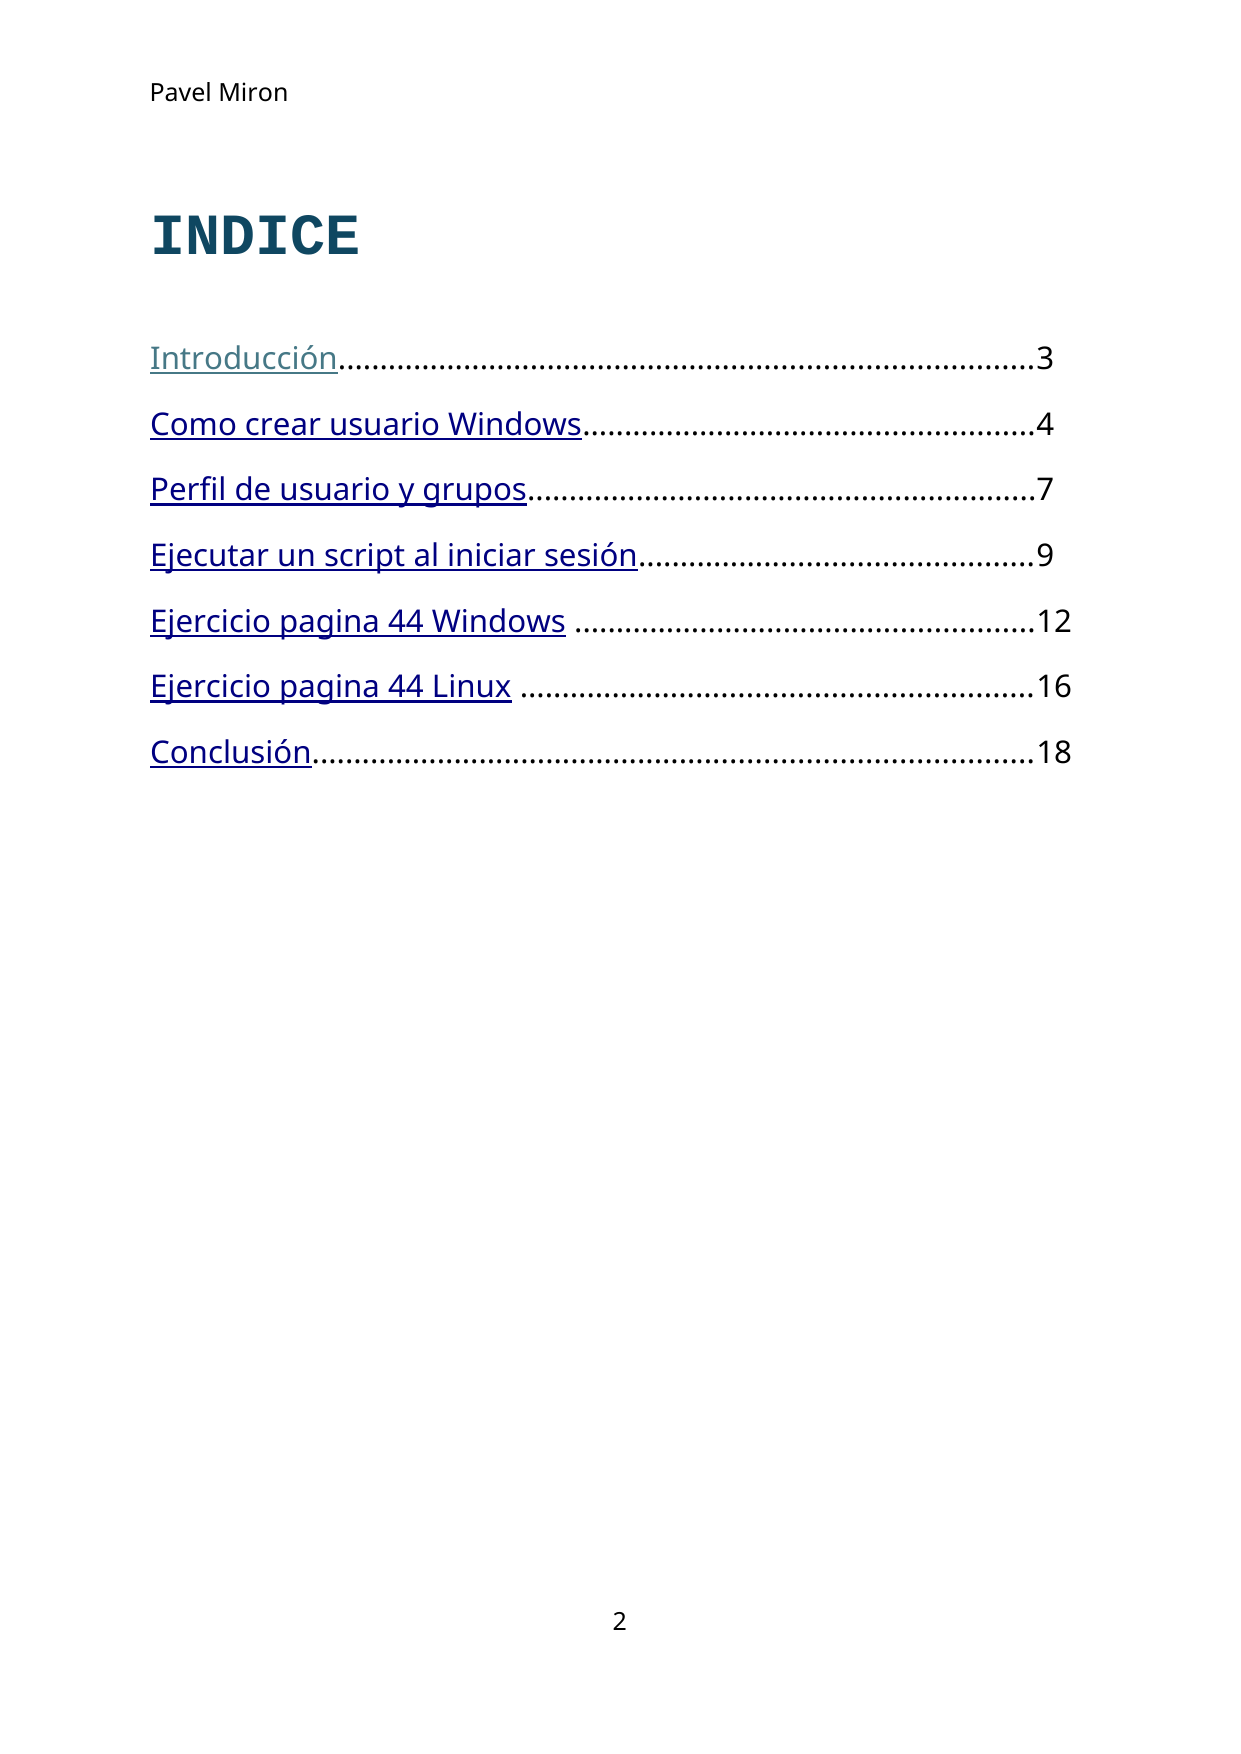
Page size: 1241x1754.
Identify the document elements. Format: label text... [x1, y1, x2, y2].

text Ejercicio pagina 44 Windows 12 [150, 598, 1090, 641]
text INDICE [150, 206, 1090, 272]
text Ejercicio pagina 44 Linux 16 [150, 664, 1090, 707]
text Conclusión 18 [150, 730, 1090, 772]
text Perfil de usuario y grupos 7 [150, 467, 1090, 510]
text Como crear usuario Windows 4 [150, 402, 1090, 444]
text Introducción 3 [150, 336, 1090, 379]
text Ejecutar un script al iniciar sesión 9 [150, 533, 1090, 576]
